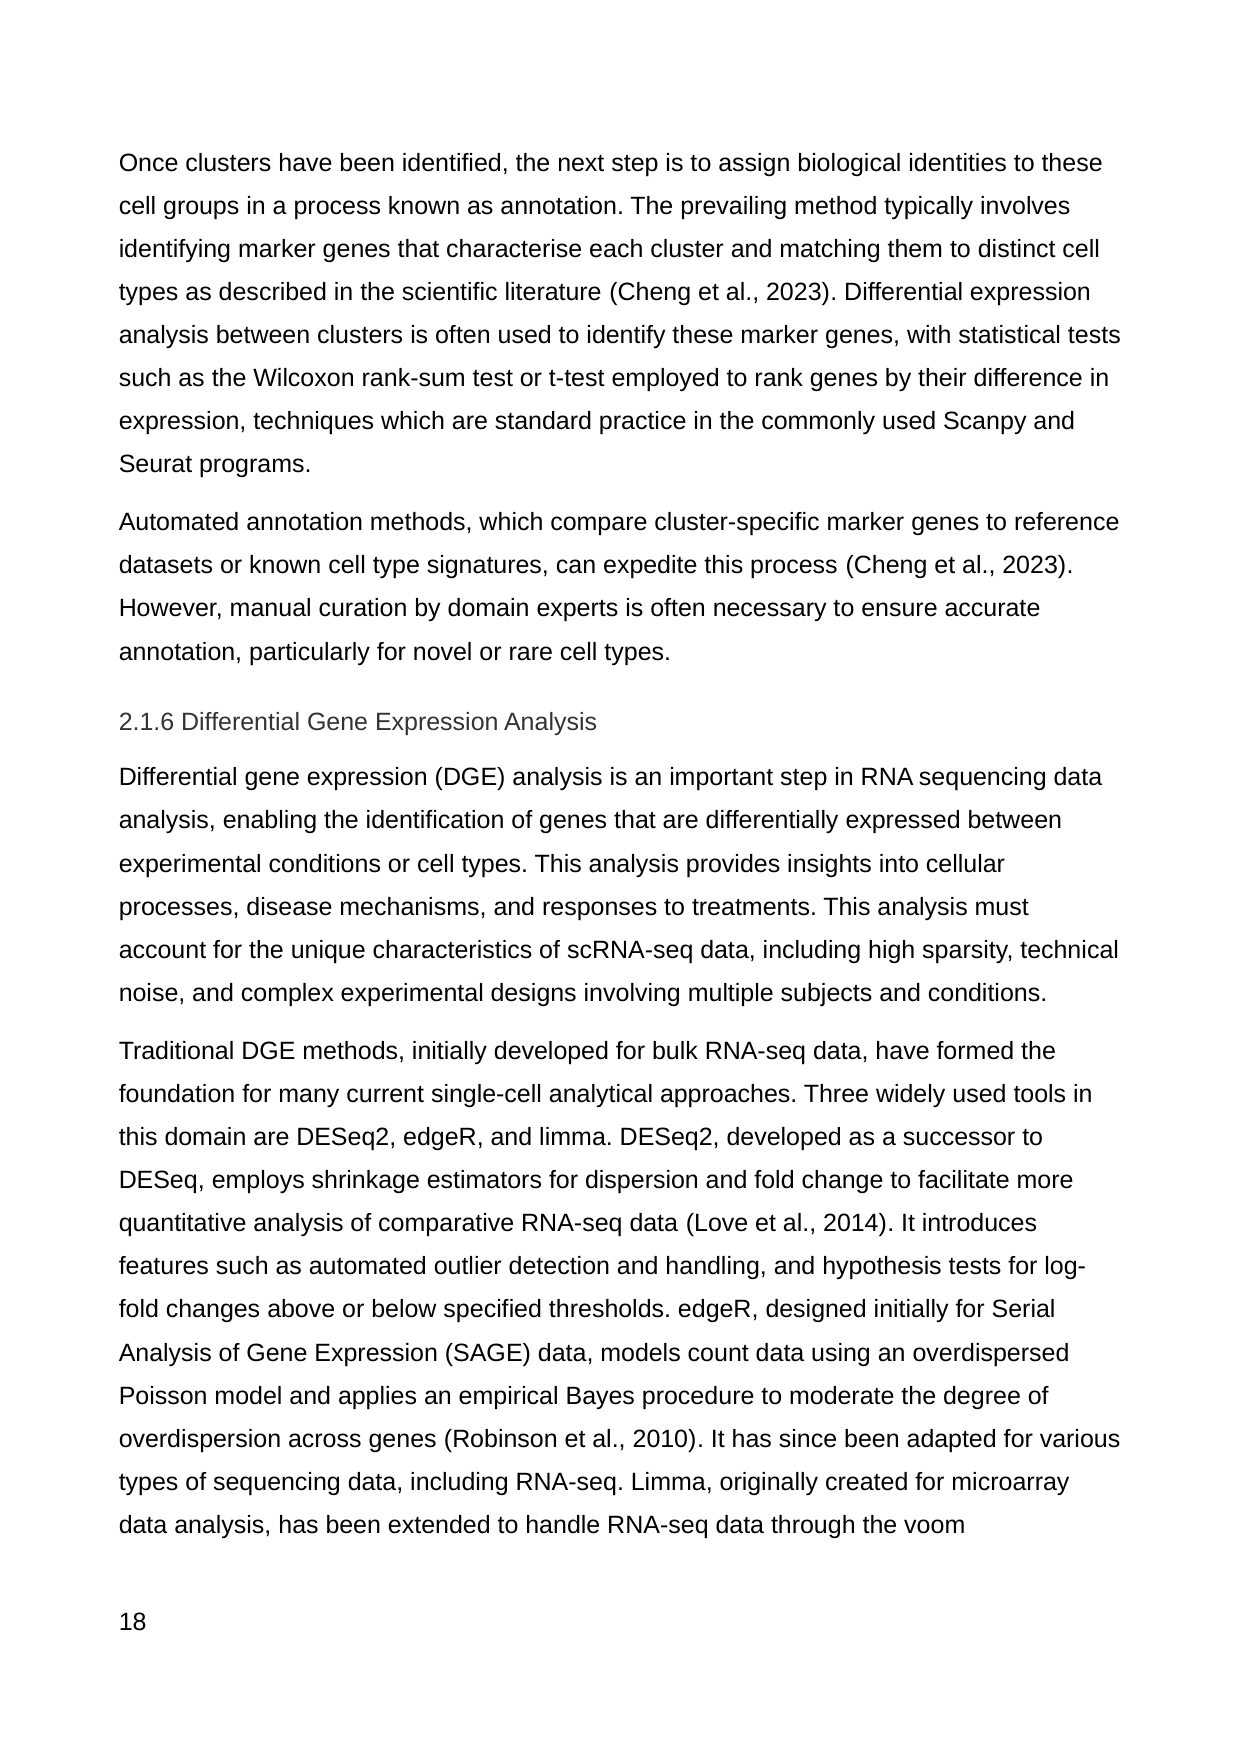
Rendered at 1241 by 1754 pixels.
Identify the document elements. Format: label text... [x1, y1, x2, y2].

text Automated annotation methods, which compare cluster-specific marker genes to reference datasets or known cell type signatures, can expedite this process (Cheng et al., 2023). However, manual curation by domain experts is often necessary to ensure accurate annotation, particularly for novel or rare cell types. [118, 507, 1122, 665]
text Differential gene expression (DGE) analysis is an important step in RNA sequencing data analysis, enabling the identification of genes that are differentially expressed between experimental conditions or cell types. This analysis provides insights into cellular processes, disease mechanisms, and responses to treatments. This analysis must account for the unique characteristics of scRNA-seq data, including high sparsity, technical noise, and complex experimental designs involving multiple subjects and conditions. [118, 762, 1122, 1007]
text Traditional DGE methods, initially developed for bulk RNA-seq data, have formed the foundation for many current single-cell analytical approaches. Three widely used tools in this domain are DESeq2, edgeR, and limma. DESeq2, developed as a successor to DESeq, employs shrinkage estimators for dispersion and fold change to facilitate more quantitative analysis of comparative RNA-seq data (Love et al., 2014). It introduces features such as automated outlier detection and handling, and hypothesis tests for log-fold changes above or below specified thresholds. edgeR, designed initially for Serial Analysis of Gene Expression (SAGE) data, models count data using an overdispersed Poisson model and applies an empirical Bayes procedure to moderate the degree of overdispersion across genes (Robinson et al., 2010). It has since been adapted for various types of sequencing data, including RNA-seq. Limma, originally created for microarray data analysis, has been extended to handle RNA-seq data through the voom [118, 1036, 1122, 1539]
subtitle 2.1.6 Differential Gene Expression Analysis [118, 707, 1122, 736]
text Once clusters have been identified, the next step is to assign biological identities to these cell groups in a process known as annotation. The prevailing method typically involves identifying marker genes that characterise each cluster and matching them to distinct cell types as described in the scientific literature (Cheng et al., 2023). Differential expression analysis between clusters is often used to identify these marker genes, with statistical tests such as the Wilcoxon rank-sum test or t-test employed to rank genes by their difference in expression, techniques which are standard practice in the commonly used Scanpy and Seurat programs. [118, 148, 1122, 478]
